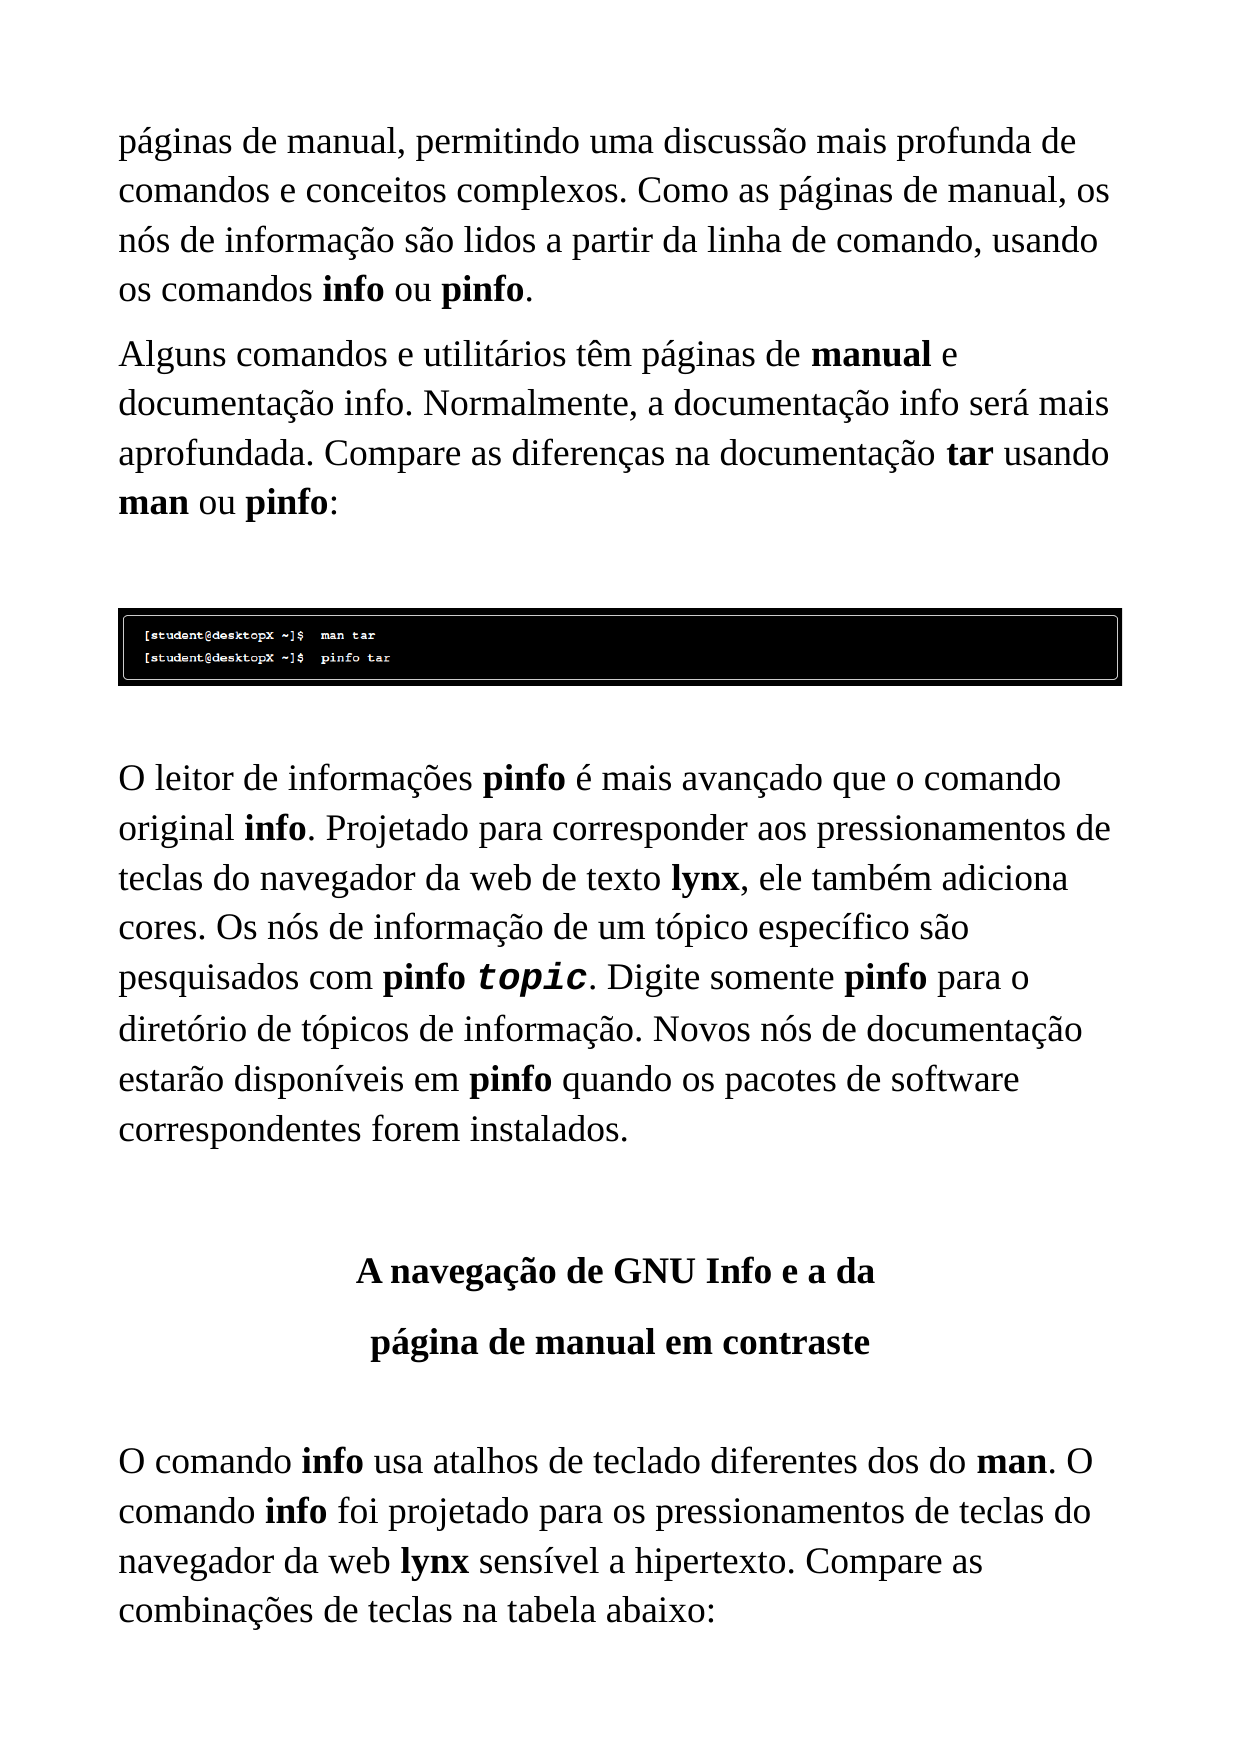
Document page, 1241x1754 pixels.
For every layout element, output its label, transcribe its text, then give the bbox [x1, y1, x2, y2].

text O comando info usa atalhos de teclado diferentes dos do man. O comando info foi projetado para os pressionamentos de teclas do navegador da web lynx sensível a hipertexto. Compare as combinações de teclas na tabela abaixo: [118, 1439, 1122, 1631]
picture [118, 608, 1123, 686]
subtitle página de manual em contraste [118, 1319, 1122, 1362]
text Alguns comandos e utilitários têm páginas de manual e documentação info. Normalmente, a documentação info será mais aprofundada. Compare as diferenças na documentação tar usando man ou pinfo: [118, 331, 1122, 523]
text O leitor de informações pinfo é mais avançado que o comando original info. Projetado para corresponder aos pressionamentos de teclas do navegador da web de texto lynx, ele também adiciona cores. Os nós de informação de um tópico específico são pesquisados com pinfo topic. Digite somente pinfo para o diretório de tópicos de informação. Novos nós de documentação estarão disponíveis em pinfo quando os pacotes de software correspondentes forem instalados. [118, 756, 1122, 1149]
subtitle A navegação de GNU Info e a da [118, 1249, 1122, 1292]
text páginas de manual, permitindo uma discussão mais profunda de comandos e conceitos complexos. Como as páginas de manual, os nós de informação são lidos a partir da linha de comando, usando os comandos info ou pinfo. [118, 118, 1122, 310]
